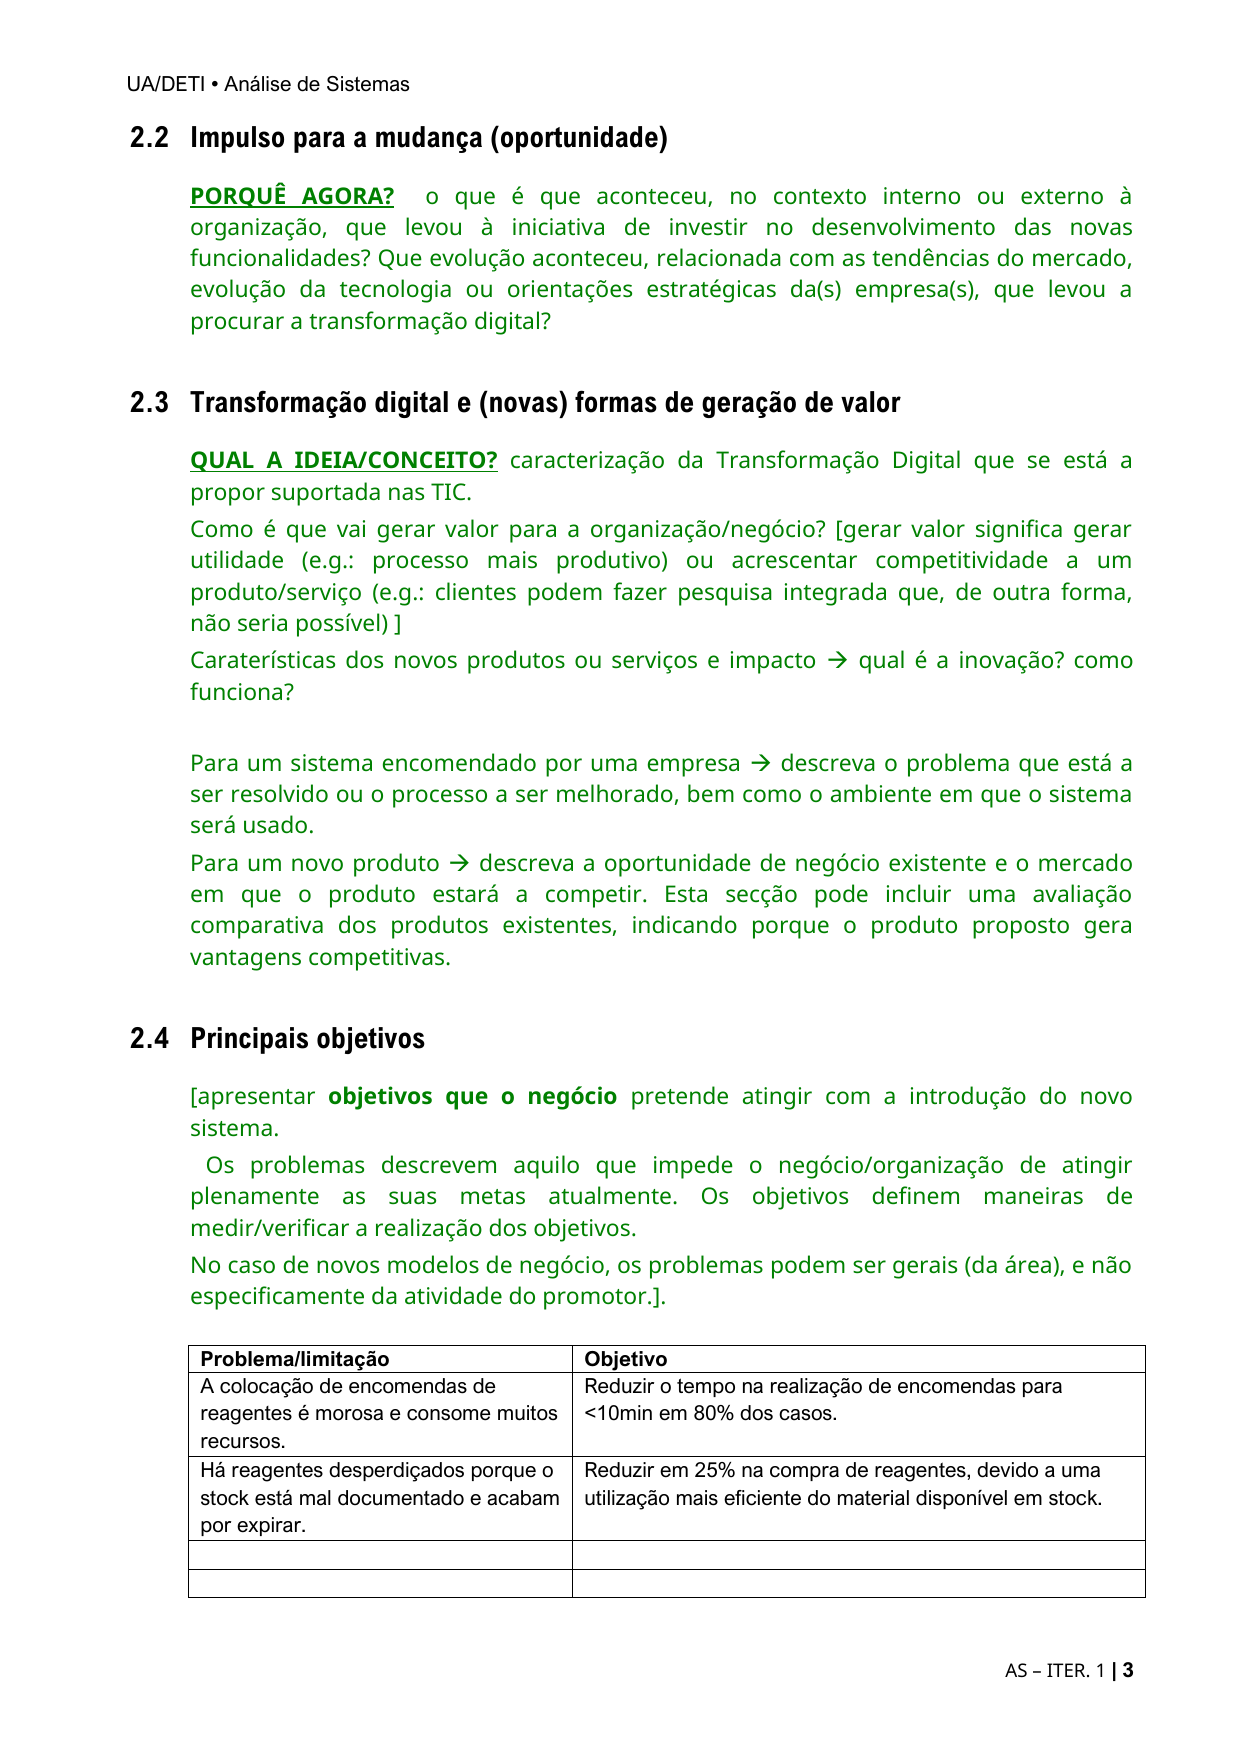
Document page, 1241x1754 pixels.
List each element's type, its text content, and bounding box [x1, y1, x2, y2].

table_cell Há reagentes desperdiçados porque o stock está mal documentado e acabam por expirar. [189, 1457, 572, 1540]
text Para um novo produto  descreva a oportunidade de negócio existente e o mercado em que o produto estará a competir. Esta secção pode incluir uma avaliação comparativa dos produtos existentes, indicando porque o produto proposto gera vantagens competitivas. [190, 847, 1134, 972]
subtitle Transformação digital e (novas) formas de geração de valor [130, 386, 1075, 419]
text Para um sistema encomendado por uma empresa  descreva o problema que está a ser resolvido ou o processo a ser melhorado, bem como o ambiente em que o sistema será usado. [190, 747, 1134, 841]
text [apresentar objetivos que o negócio pretende atingir com a introdução do novo sistema. [190, 1080, 1134, 1143]
table_header Objetivo [573, 1346, 1145, 1372]
table_cell [189, 1570, 572, 1597]
table_cell [573, 1570, 1145, 1597]
text Caraterísticas dos novos produtos ou serviços e impacto  qual é a inovação? como funciona? [190, 644, 1134, 707]
table_cell Reduzir o tempo na realização de encomendas para <10min em 80% dos casos. [573, 1373, 1145, 1456]
text PORQUÊ AGORA? o que é que aconteceu, no contexto interno ou externo à organização, que levou à iniciativa de investir no desenvolvimento das novas funcionalidades? Que evolução aconteceu, relacionada com as tendências do mercado, evolução da tecnologia ou orientações estratégicas da(s) empresa(s), que levou a procurar a transformação digital? [190, 179, 1134, 336]
table_header Problema/limitação [189, 1346, 572, 1372]
text Como é que vai gerar valor para a organização/negócio? [gerar valor significa gerar utilidade (e.g.: processo mais produtivo) ou acrescentar competitividade a um produto/serviço (e.g.: clientes podem fazer pesquisa integrada que, de outra forma, não seria possível) ] [190, 513, 1134, 638]
text No caso de novos modelos de negócio, os problemas podem ser gerais (da área), e não especificamente da atividade do promotor.]. [190, 1249, 1134, 1311]
table_cell [573, 1541, 1145, 1568]
subtitle Impulso para a mudança (oportunidade) [130, 121, 1075, 154]
subtitle Principais objetivos [130, 1022, 1075, 1055]
text QUAL A IDEIA/CONCEITO? caracterização da Transformação Digital que se está a propor suportada nas TIC. [190, 444, 1134, 507]
table_cell Reduzir em 25% na compra de reagentes, devido a uma utilização mais eficiente do material disponível em stock. [573, 1457, 1145, 1540]
text Os problemas descrevem aquilo que impede o negócio/organização de atingir plenamente as suas metas atualmente. Os objetivos definem maneiras de medir/verificar a realização dos objetivos. [190, 1149, 1134, 1243]
table_cell [189, 1541, 572, 1568]
table_cell A colocação de encomendas de reagentes é morosa e consome muitos recursos. [189, 1373, 572, 1456]
